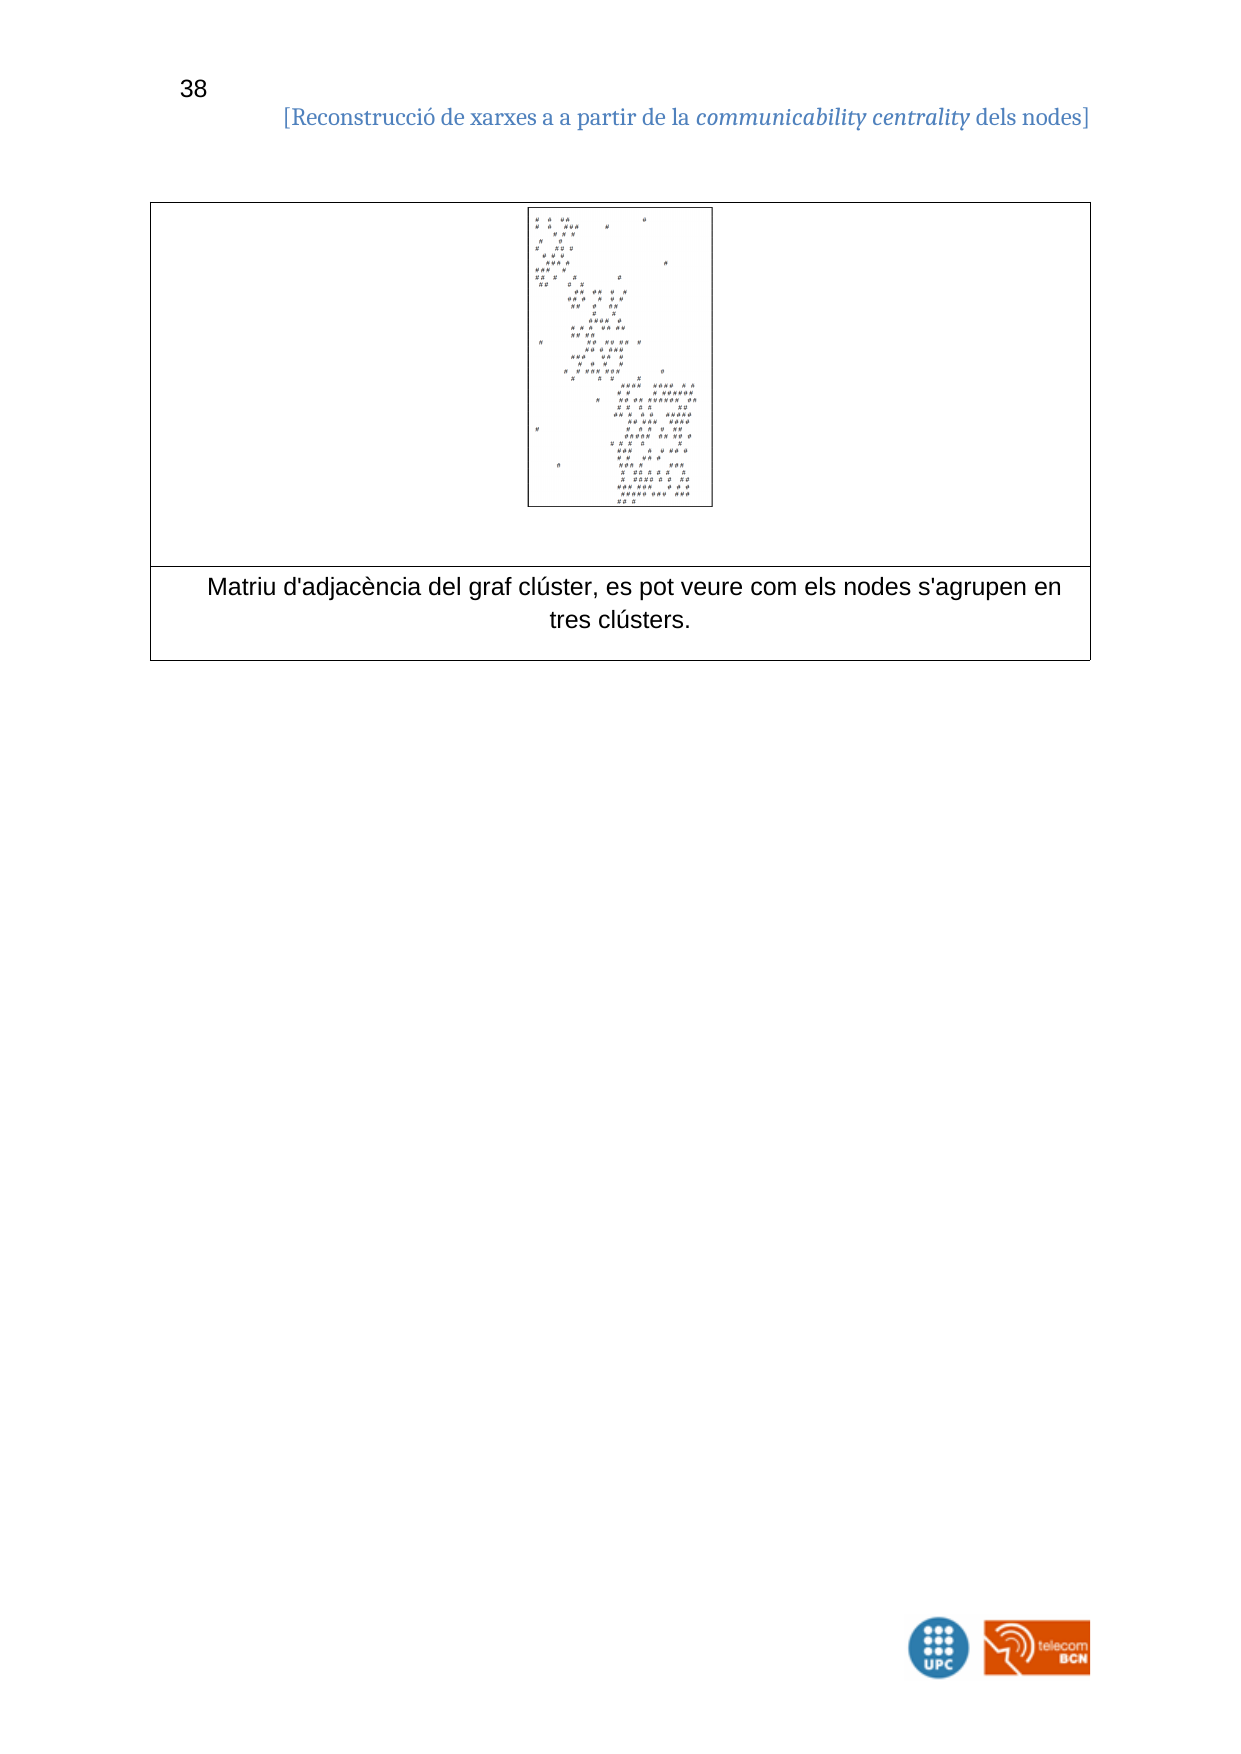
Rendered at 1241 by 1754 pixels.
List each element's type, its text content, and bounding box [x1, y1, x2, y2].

table_cell Matriu d'adjacència del graf clúster, es pot veure com els nodes s'agrupen en tres clústers. [151, 567, 1090, 660]
picture [527, 207, 713, 507]
table_header [151, 208, 1090, 566]
picture [904, 1614, 1091, 1681]
table_header [151, 203, 1090, 207]
